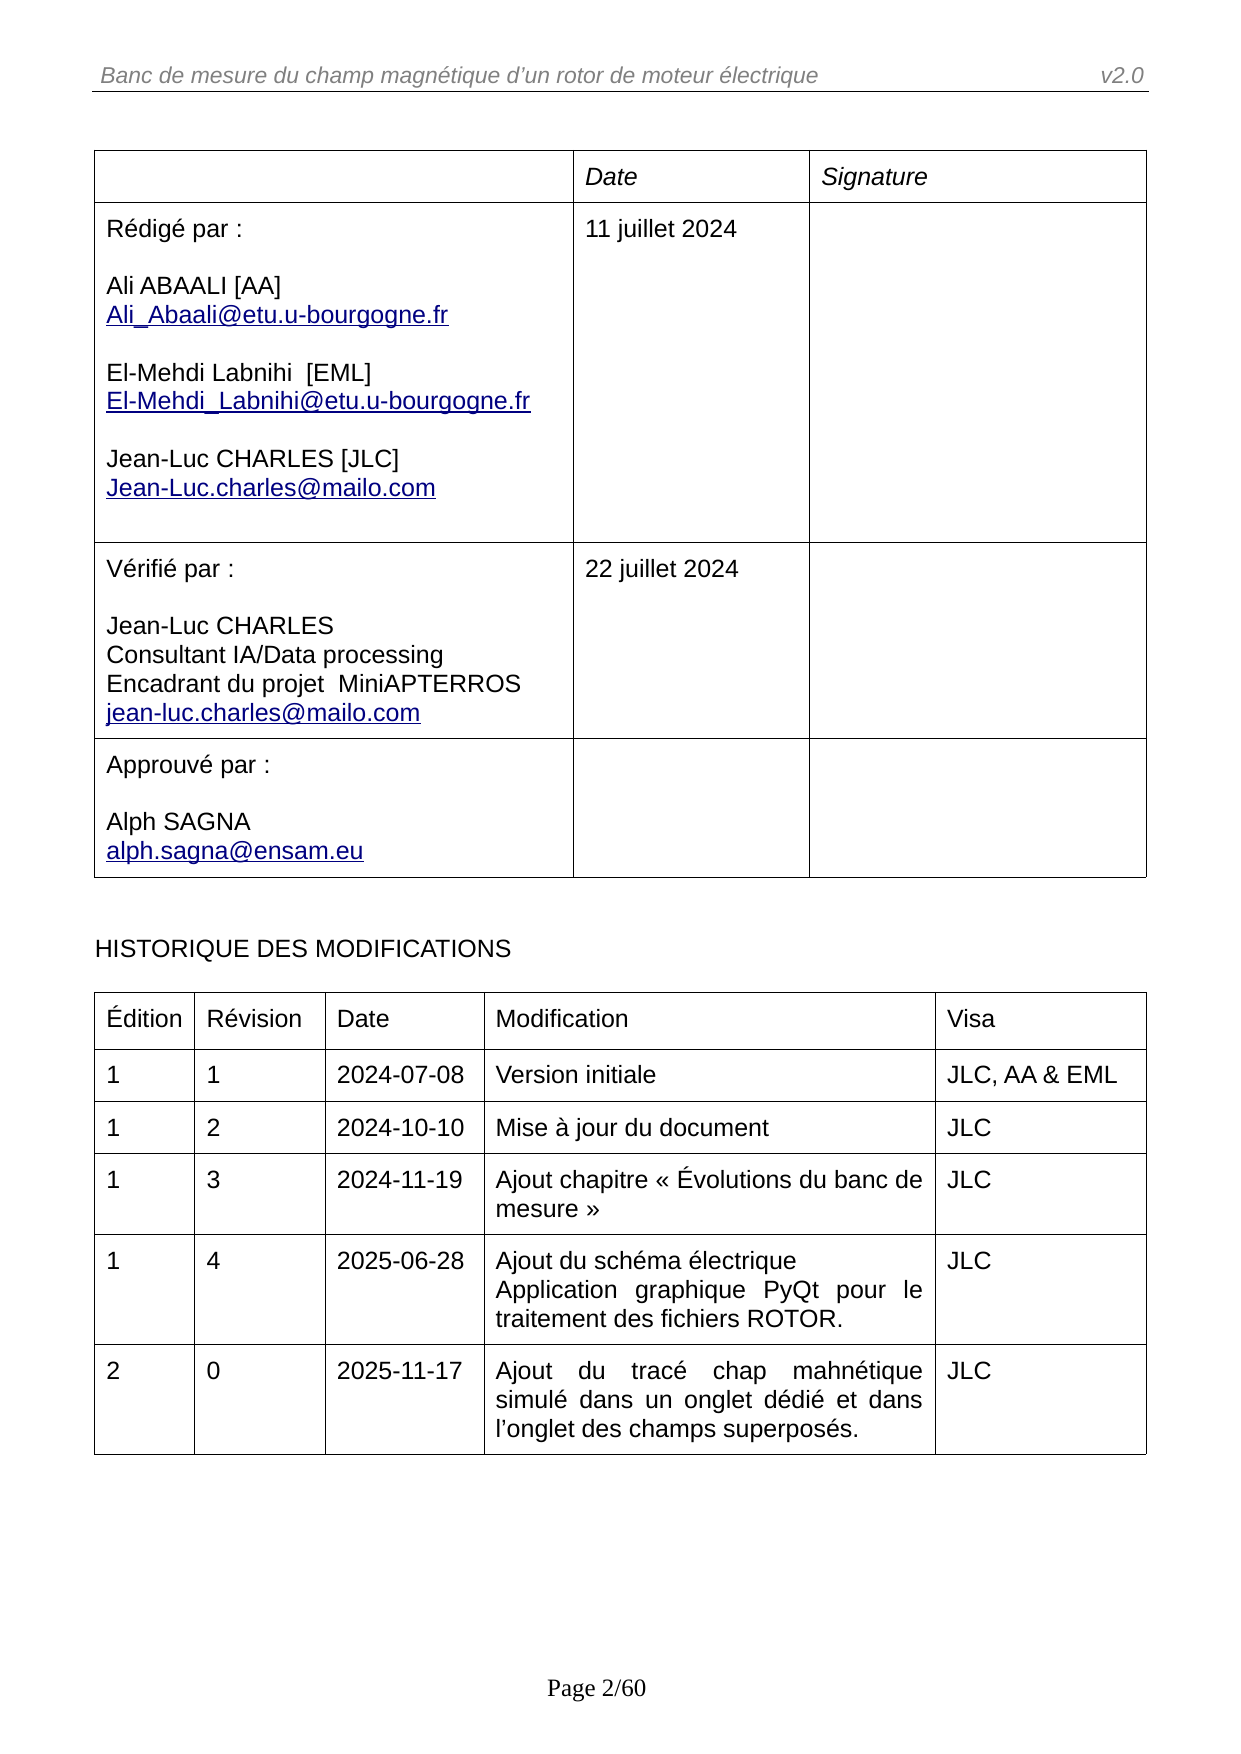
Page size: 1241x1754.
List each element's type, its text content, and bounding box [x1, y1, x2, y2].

table_header Révision [195, 993, 325, 1048]
table_cell 2025-11-17 [326, 1345, 484, 1454]
table_cell Vérifié par : Jean-Luc CHARLES Consultant IA/Data processing Encadrant du projet MiniAPTERROS jean-luc.charles@mailo.com [95, 543, 573, 738]
table_cell Mise à jour du document [485, 1102, 935, 1153]
table_header Signature [810, 151, 1146, 202]
table_cell 1 [95, 1154, 194, 1234]
table_header Date [326, 993, 484, 1048]
table_cell JLC, AA & EML [936, 1050, 1146, 1101]
table_cell 1 [95, 1235, 194, 1344]
table_cell 2024-10-10 [326, 1102, 484, 1153]
table_cell 2 [195, 1102, 325, 1153]
table_cell 2 [95, 1345, 194, 1454]
table_cell [810, 739, 1146, 877]
table_header Date [574, 151, 809, 202]
table_cell [810, 203, 1146, 542]
table_cell 0 [195, 1345, 325, 1454]
table_cell [574, 739, 809, 877]
table_cell Ajout chapitre « Évolutions du banc de mesure » [485, 1154, 935, 1234]
table_header [95, 151, 573, 202]
table_cell 2024-07-08 [326, 1050, 484, 1101]
text HISTORIQUE DES MODIFICATIONS [94, 934, 1146, 963]
table_cell 1 [95, 1050, 194, 1101]
table_cell Approuvé par : Alph SAGNA alph.sagna@ensam.eu [95, 739, 573, 877]
table_cell Rédigé par : Ali ABAALI [AA] Ali_Abaali@etu.u-bourgogne.fr El-Mehdi Labnihi [EML] El-Mehdi_Labnihi@etu.u-bourgogne.fr Jean-Luc CHARLES [JLC] Jean-Luc.charles@mailo.com [95, 203, 573, 542]
table_cell [810, 543, 1146, 738]
table_cell 1 [195, 1050, 325, 1101]
table_header Édition [95, 993, 194, 1048]
table_cell Version initiale [485, 1050, 935, 1101]
table_header Visa [936, 993, 1146, 1048]
table_cell Ajout du tracé chap mahnétique simulé dans un onglet dédié et dans l’onglet des champs superposés. [485, 1345, 935, 1454]
table_header Modification [485, 993, 935, 1048]
table_cell 4 [195, 1235, 325, 1344]
table_cell JLC [936, 1345, 1146, 1454]
table_cell 2024-11-19 [326, 1154, 484, 1234]
table_cell Ajout du schéma électrique Application graphique PyQt pour le traitement des fichiers ROTOR. [485, 1235, 935, 1344]
table_cell 3 [195, 1154, 325, 1234]
table_cell JLC [936, 1102, 1146, 1153]
table_cell JLC [936, 1235, 1146, 1344]
table_cell JLC [936, 1154, 1146, 1234]
table_cell 22 juillet 2024 [574, 543, 809, 738]
table_cell 2025-06-28 [326, 1235, 484, 1344]
table_cell 11 juillet 2024 [574, 203, 809, 542]
table_cell 1 [95, 1102, 194, 1153]
